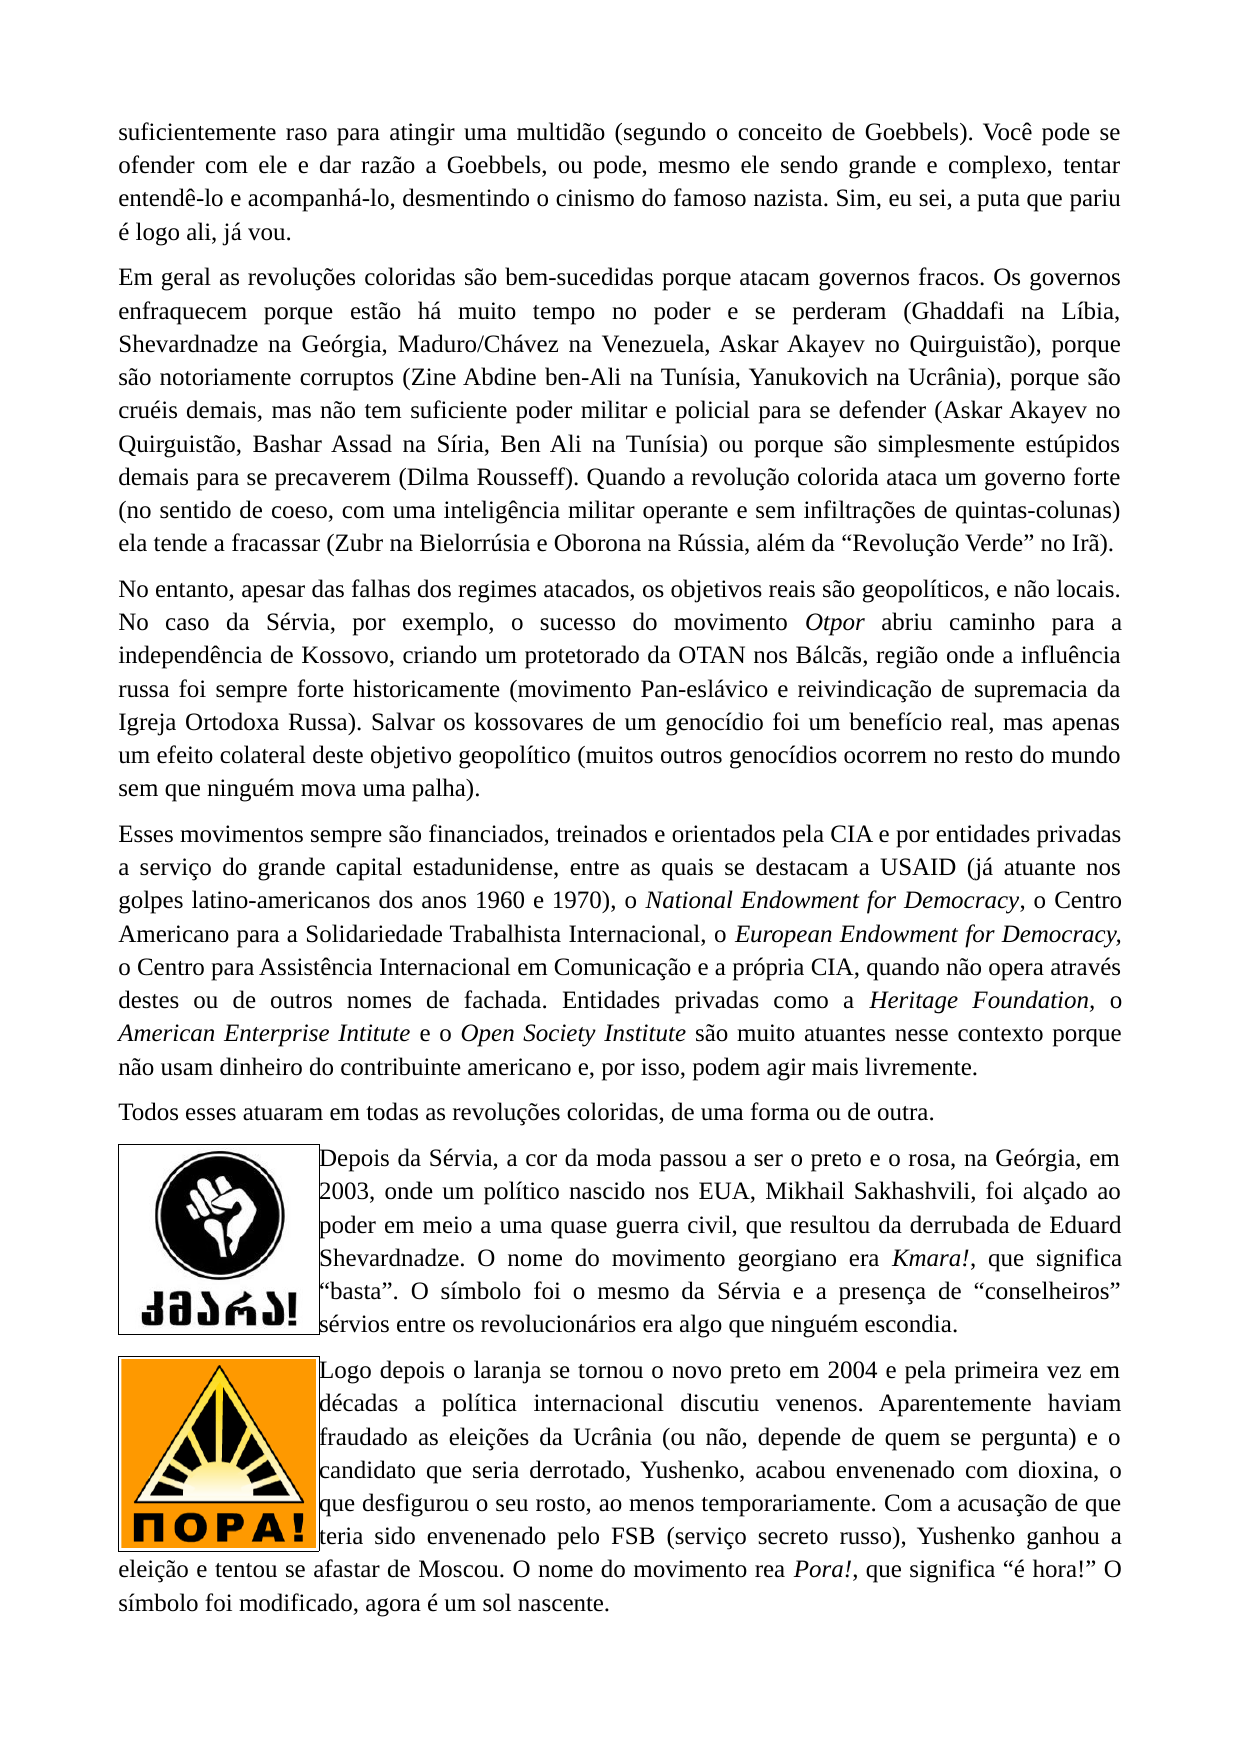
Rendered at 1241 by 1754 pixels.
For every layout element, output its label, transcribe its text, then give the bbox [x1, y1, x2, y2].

text Todos esses atuaram em todas as revoluções coloridas, de uma forma ou de outra. [118, 1098, 1122, 1126]
picture [121, 1147, 316, 1332]
text Logo depois o laranja se tornou o novo preto em 2004 e pela primeira vez em décadas a política internacional discutiu venenos. Aparentemente haviam fraudado as eleições da Ucrânia (ou não, depende de quem se pergunta) e o candidato que seria derrotado, Yushenko, acabou envenenado com dioxina, o que desfigurou o seu rosto, ao menos temporariamente. Com a acusação de que teria sido envenenado pelo FSB (serviço secreto russo), Yushenko ganhou a eleição e tentou se afastar de Moscou. O nome do movimento rea Pora!, que significa “é hora!” O símbolo foi modificado, agora é um sol nascente. [118, 1356, 1122, 1616]
text Depois da Sérvia, a cor da moda passou a ser o preto e o rosa, na Geórgia, em 2003, onde um político nascido nos EUA, Mikhail Sakhashvili, foi alçado ao poder em meio a uma quase guerra civil, que resultou da derrubada de Eduard Shevardnadze. O nome do movimento georgiano era Kmara!, que significa “basta”. O símbolo foi o mesmo da Sérvia e a presença de “conselheiros” sérvios entre os revolucionários era algo que ninguém escondia. [118, 1144, 1122, 1338]
text No entanto, apesar das falhas dos regimes atacados, os objetivos reais são geopolíticos, e não locais. No caso da Sérvia, por exemplo, o sucesso do movimento Otpor abriu caminho para a independência de Kossovo, criando um protetorado da OTAN nos Bálcãs, região onde a influência russa foi sempre forte historicamente (movimento Pan-eslávico e reivindicação de supremacia da Igreja Ortodoxa Russa). Salvar os kossovares de um genocídio foi um benefício real, mas apenas um efeito colateral deste objetivo geopolítico (muitos outros genocídios ocorrem no resto do mundo sem que ninguém mova uma palha). [118, 575, 1122, 802]
text Esses movimentos sempre são financiados, treinados e orientados pela CIA e por entidades privadas a serviço do grande capital estadunidense, entre as quais se destacam a USAID (já atuante nos golpes latino-americanos dos anos 1960 e 1970), o National Endowment for Democracy, o Centro Americano para a Solidariedade Trabalhista Internacional, o European Endowment for Democracy, o Centro para Assistência Internacional em Comunicação e a própria CIA, quando não opera através destes ou de outros nomes de fachada. Entidades privadas como a Heritage Foundation, o American Enterprise Intitute e o Open Society Institute são muito atuantes nesse contexto porque não usam dinheiro do contribuinte americano e, por isso, podem agir mais livremente. [118, 820, 1122, 1081]
picture [121, 1359, 316, 1548]
text Em geral as revoluções coloridas são bem-sucedidas porque atacam governos fracos. Os governos enfraquecem porque estão há muito tempo no poder e se perderam (Ghaddafi na Líbia, Shevardnadze na Geórgia, Maduro/Chávez na Venezuela, Askar Akayev no Quirguistão), porque são notoriamente corruptos (Zine Abdine ben-Ali na Tunísia, Yanukovich na Ucrânia), porque são cruéis demais, mas não tem suficiente poder militar e policial para se defender (Askar Akayev no Quirguistão, Bashar Assad na Síria, Ben Ali na Tunísia) ou porque são simplesmente estúpidos demais para se precaverem (Dilma Rousseff). Quando a revolução colorida ataca um governo forte (no sentido de coeso, com uma inteligência militar operante e sem infiltrações de quintas-colunas) ela tende a fracassar (Zubr na Bielorrúsia e Oborona na Rússia, além da “Revolução Verde” no Irã). [118, 263, 1122, 557]
text sufi­cientemente raso para atingir uma multidão (segundo o conceito de Goebbels). Você pode se ofen­der com ele e dar razão a Goebbels, ou pode, mesmo ele sendo grande e complexo, tentar entendê-lo e acompanhá-lo, desmentindo o cinismo do famoso nazista. Sim, eu sei, a puta que pariu é logo ali, já vou. [118, 118, 1122, 246]
